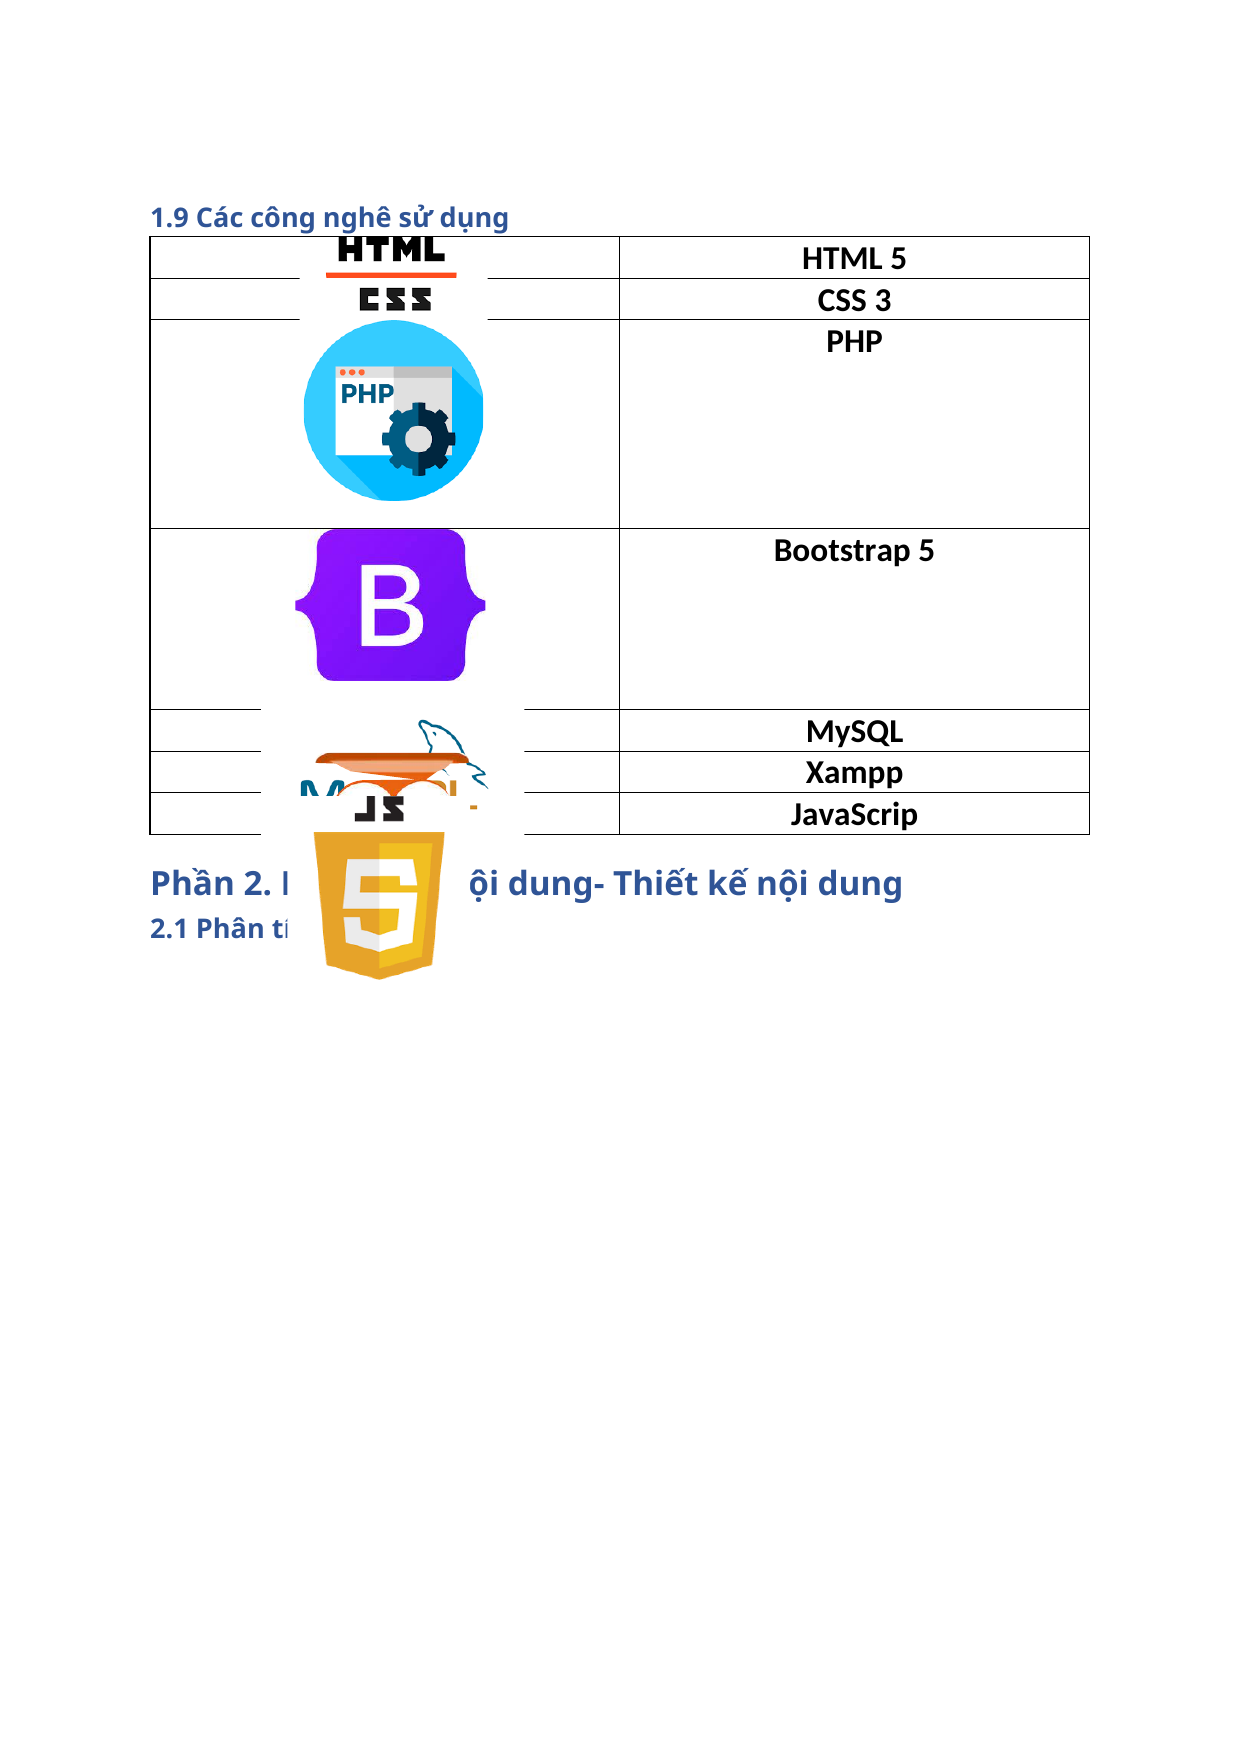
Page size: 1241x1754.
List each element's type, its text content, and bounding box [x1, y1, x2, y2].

table_cell [151, 279, 299, 319]
table_cell [151, 793, 261, 834]
table_cell [525, 793, 619, 834]
table_cell Xampp [620, 752, 1089, 792]
table_cell PHP [620, 320, 1089, 528]
table_cell Bootstrap 5 [620, 529, 1089, 709]
table_cell MySQL [620, 710, 1089, 751]
table_cell [525, 752, 619, 792]
subtitle 2.1 Phân tích nội dung [471, 910, 1090, 947]
table_cell [151, 752, 261, 792]
table_cell [488, 279, 619, 319]
table_cell CSS 3 [620, 279, 1089, 319]
subtitle Phần 2. Phân tích nội dung- Thiết kế nội dung [150, 860, 287, 906]
table_cell [151, 320, 619, 528]
table_cell [151, 710, 261, 751]
table_header HTML 5 [620, 237, 1089, 277]
table_cell JavaScrip [620, 793, 1089, 834]
subtitle 1.9 Các công nghê sử dụng [150, 199, 1090, 236]
table_header [151, 237, 299, 277]
subtitle Phần 2. Phân tích nội dung- Thiết kế nội dung [471, 860, 1090, 906]
subtitle 2.1 Phân tích nội dung [150, 910, 287, 947]
table_cell [525, 710, 619, 751]
table_cell [151, 529, 619, 709]
table_header [483, 237, 619, 277]
